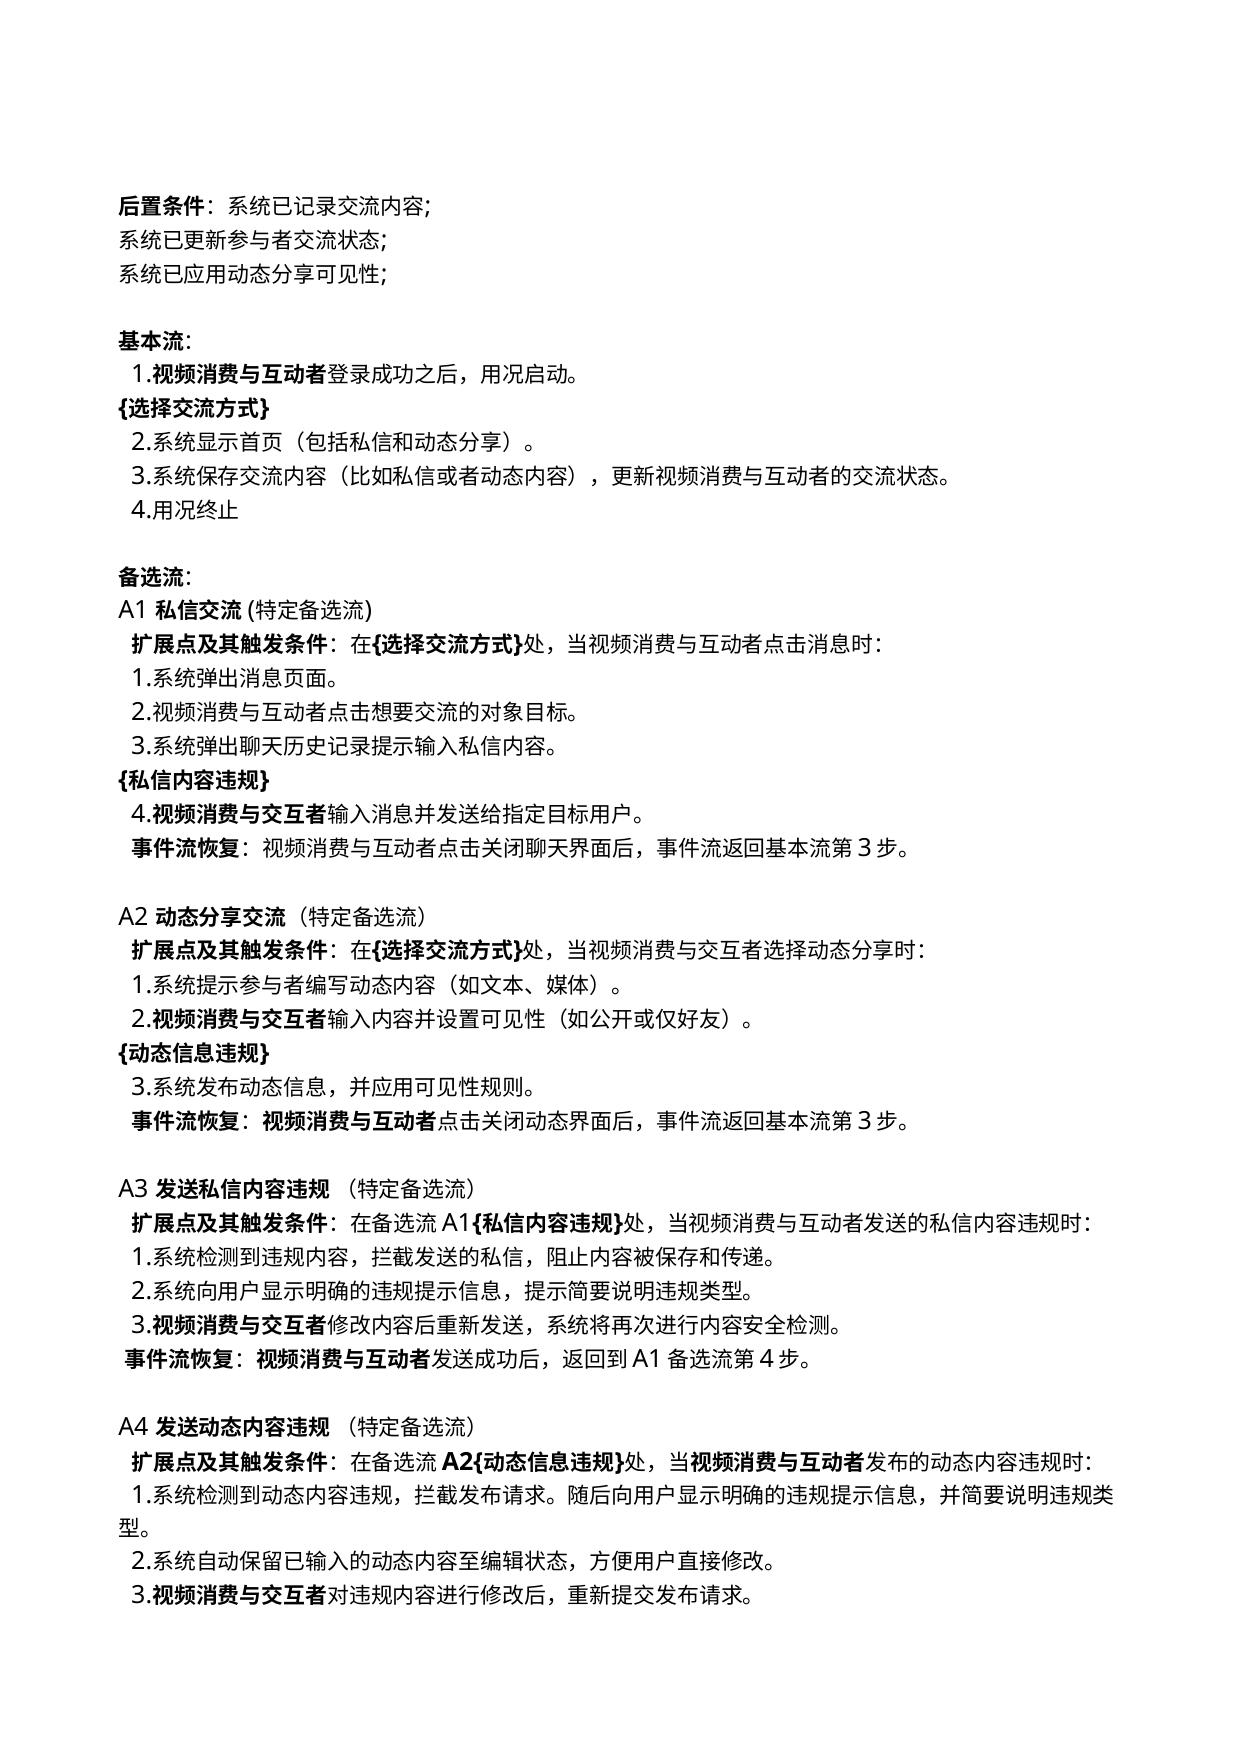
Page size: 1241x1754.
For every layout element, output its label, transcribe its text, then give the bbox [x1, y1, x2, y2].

text 4.用况终止 [118, 492, 1122, 526]
text {动态信息违规} [118, 1034, 1122, 1068]
text A1 私信交流​ (特定备选流) [118, 592, 1122, 626]
text 1.视频消费与互动者登录成功之后，用况启动。 [118, 356, 1122, 389]
text 后置条件：系统已记录交流内容; [118, 188, 1122, 222]
text 3.视频消费与交互者对违规内容进行修改后，重新提交发布请求。 [118, 1577, 1122, 1611]
text 2.系统向用户显示明确的违规提示信息，提示简要说明违规类型。 [118, 1273, 1122, 1307]
text A2 动态分享交流​（特定备选流） [118, 898, 1122, 932]
text 扩展点及其触发条件：在{选择交流方式}处，当视频消费与互动者点击消息时： [118, 626, 1122, 660]
text 事件流恢复：视频消费与互动者点击关闭聊天界面后，事件流返回基本流第3步。 [118, 830, 1122, 864]
text 事件流恢复：视频消费与互动者点击关闭动态界面后，事件流返回基本流第3步。 [118, 1102, 1122, 1137]
text 2.视频消费与交互者输入内容并设置可见性（如公开或仅好友）。 [118, 1000, 1122, 1034]
text 1.系统弹出消息页面。 [118, 660, 1122, 694]
text 扩展点及其触发条件：在备选流A2{动态信息违规}处，当视频消费与互动者发布的动态内容违规时： [118, 1443, 1122, 1477]
text {选择交流方式} [118, 389, 1122, 424]
text 3.系统发布动态信息，并应用可见性规则。 [118, 1068, 1122, 1102]
text 扩展点及其触发条件：在备选流A1{私信内容违规}处，当视频消费与互动者发送的私信内容违规时： [118, 1205, 1122, 1239]
text 基本流： [118, 324, 1122, 356]
text 3.系统弹出聊天历史记录提示输入私信内容。 [118, 728, 1122, 762]
text 扩展点及其触发条件：在{选择交流方式}处，当视频消费与交互者选择动态分享时： [118, 932, 1122, 966]
text 2.系统显示首页（包括私信和动态分享）。 [118, 424, 1122, 458]
text A3 发送私信内容违规 ​（特定备选流） [118, 1171, 1122, 1205]
text A4 发送动态内容违规 （特定备选流） [118, 1409, 1122, 1443]
text 4.视频消费与交互者输入消息并发送给指定目标用户。 [118, 796, 1122, 830]
text 1.系统检测到违规内容，拦截发送的私信，阻止内容被保存和传递。 [118, 1239, 1122, 1273]
text 1.系统检测到动态内容违规，拦截发布请求。随后向用户显示明确的违规提示信息，并简要说明违规类 型。 [118, 1477, 1122, 1543]
text 1.系统提示参与者编写动态内容（如文本、媒体）。 [118, 966, 1122, 1000]
text 备选流： [118, 560, 1122, 592]
text 2.视频消费与互动者点击想要交流的对象目标。 [118, 694, 1122, 728]
text 3.系统保存交流内容（比如私信或者动态内容），更新视频消费与互动者的交流状态。 [118, 458, 1122, 492]
text 系统已应用动态分享可见性; [118, 256, 1122, 290]
text 事件流恢复：视频消费与互动者发送成功后，返回到A1备选流第4步。 [118, 1341, 1122, 1375]
text 2.系统自动保留已输入的动态内容至编辑状态，方便用户直接修改。 [118, 1543, 1122, 1577]
text {私信内容违规} [118, 762, 1122, 796]
text 3.视频消费与交互者修改内容后重新发送，系统将再次进行内容安全检测。 [118, 1307, 1122, 1341]
text 系统已更新参与者交流状态; [118, 222, 1122, 256]
